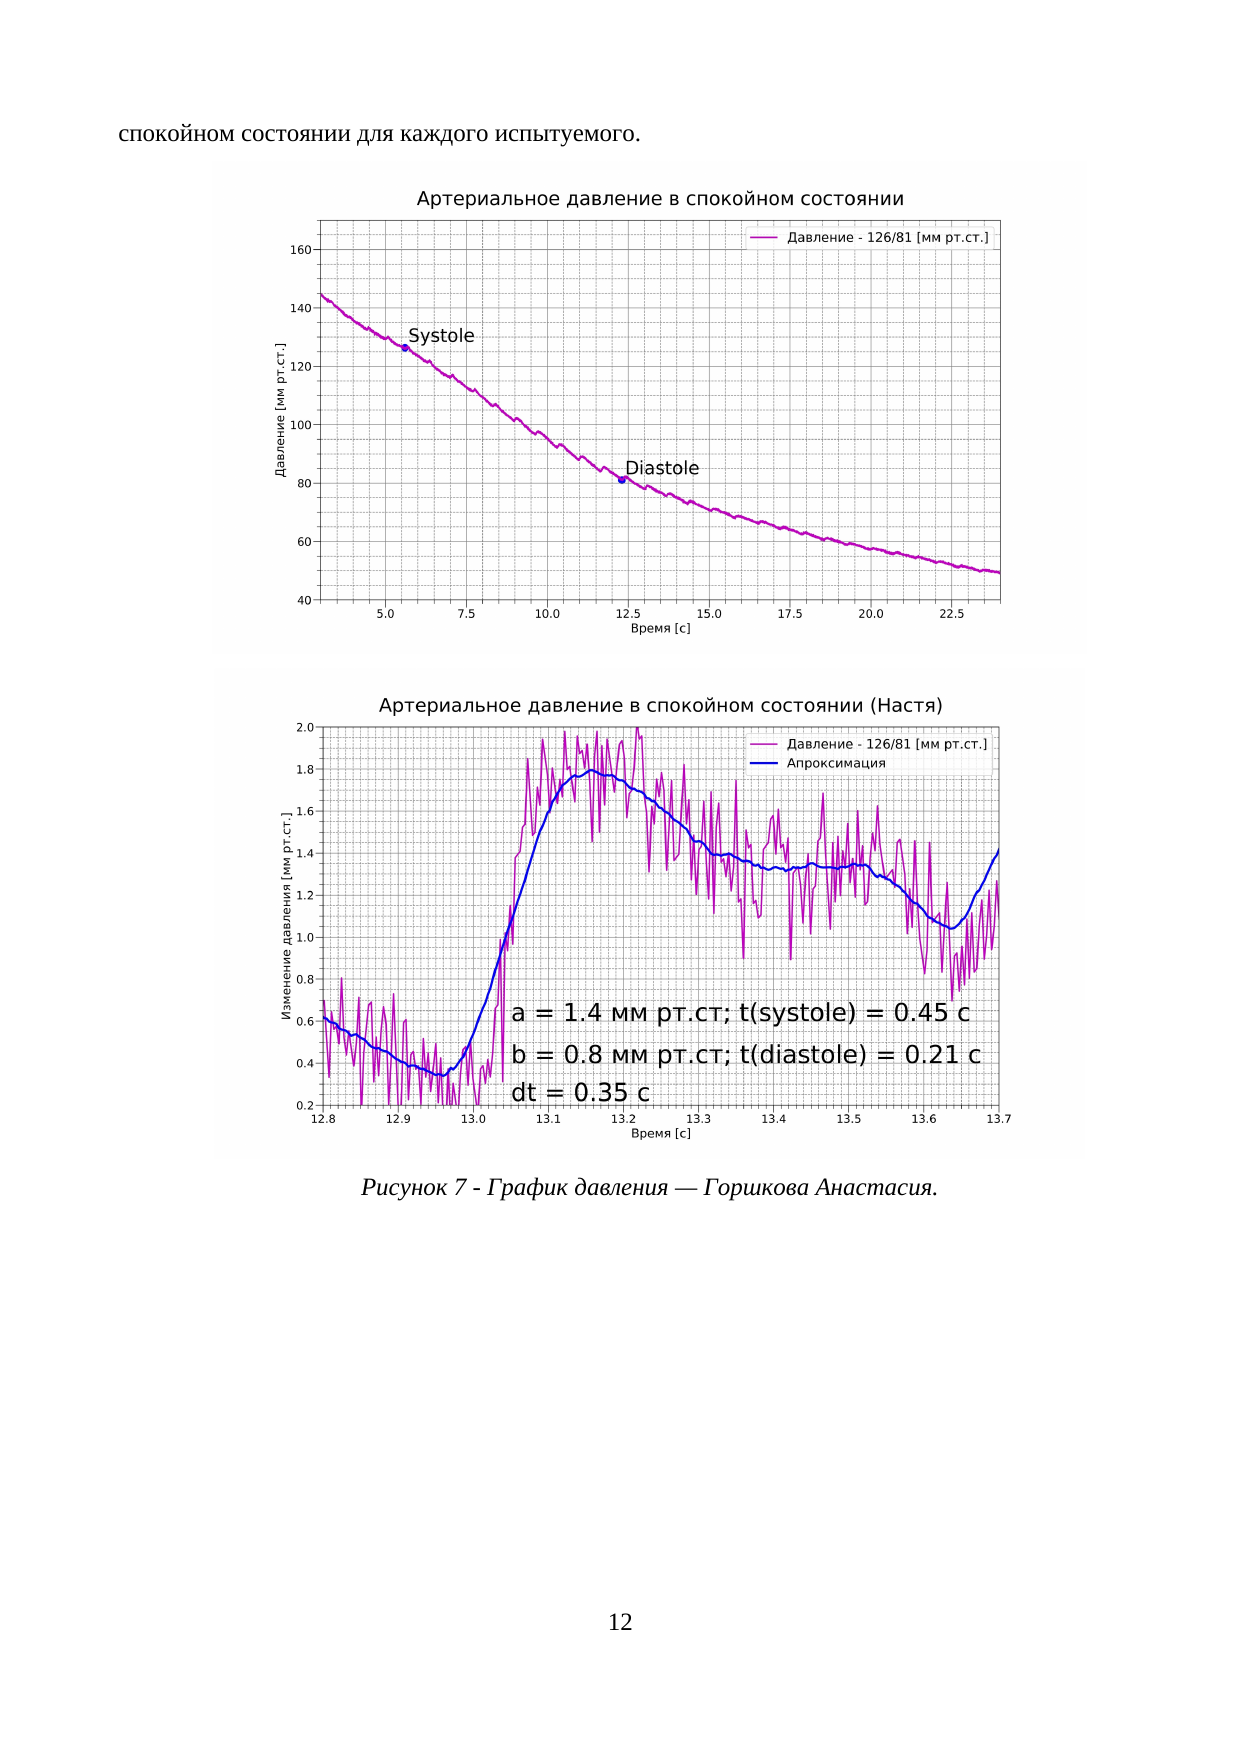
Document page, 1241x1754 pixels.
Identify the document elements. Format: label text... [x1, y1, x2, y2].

text Рисунок 7 - График давления — Горшкова Анастасия. [118, 1172, 1122, 1201]
picture [211, 161, 1088, 654]
text спокойном состоянии для каждого испытуемого. [118, 118, 1122, 147]
picture [214, 668, 1086, 1159]
